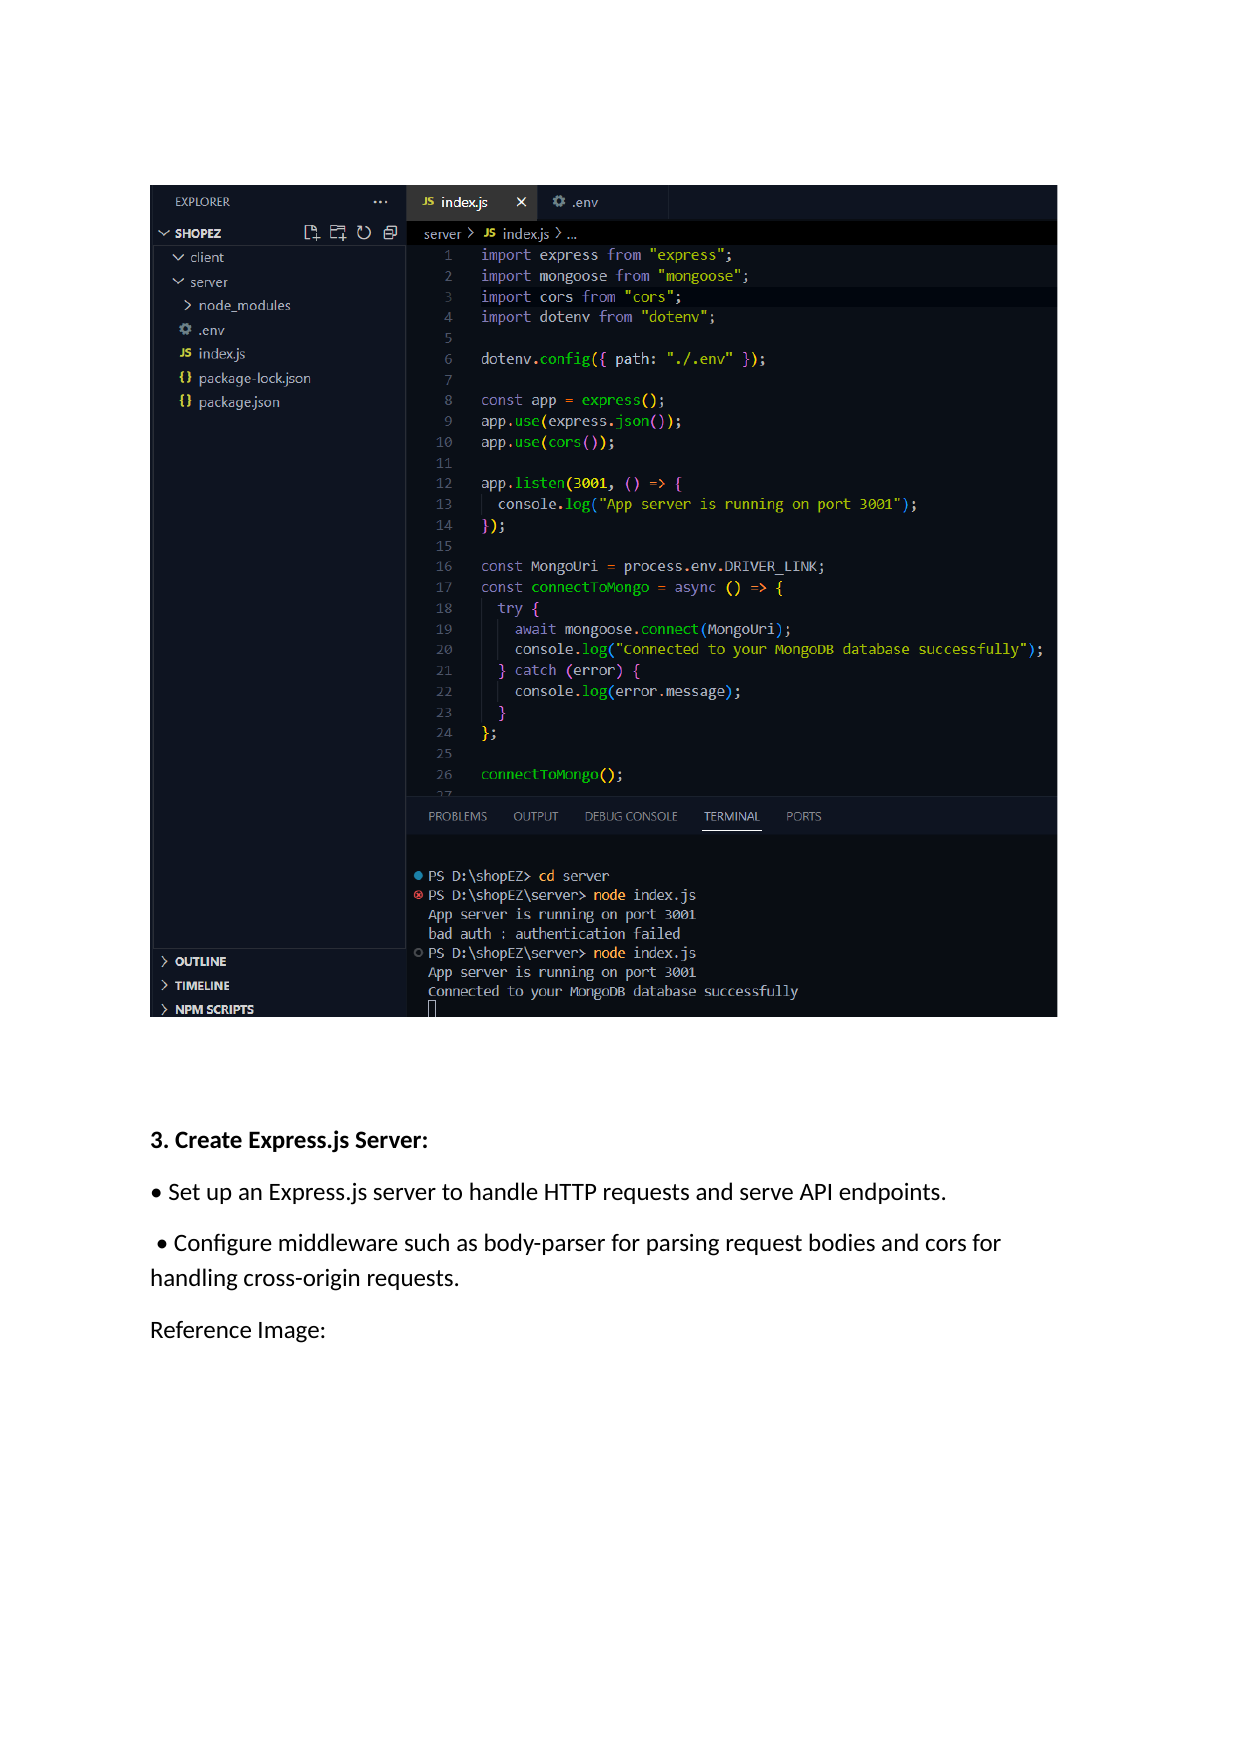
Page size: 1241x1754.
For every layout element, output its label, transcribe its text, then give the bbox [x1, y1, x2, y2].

text Reference Image: [150, 1314, 1090, 1344]
text • Set up an Express.js server to handle HTTP requests and serve API endpoints. [150, 1176, 1090, 1206]
text 3. Create Express.js Server: [150, 1124, 1090, 1154]
text • Configure middleware such as body-parser for parsing request bodies and cors for handling cross-origin requests. [150, 1227, 1090, 1293]
